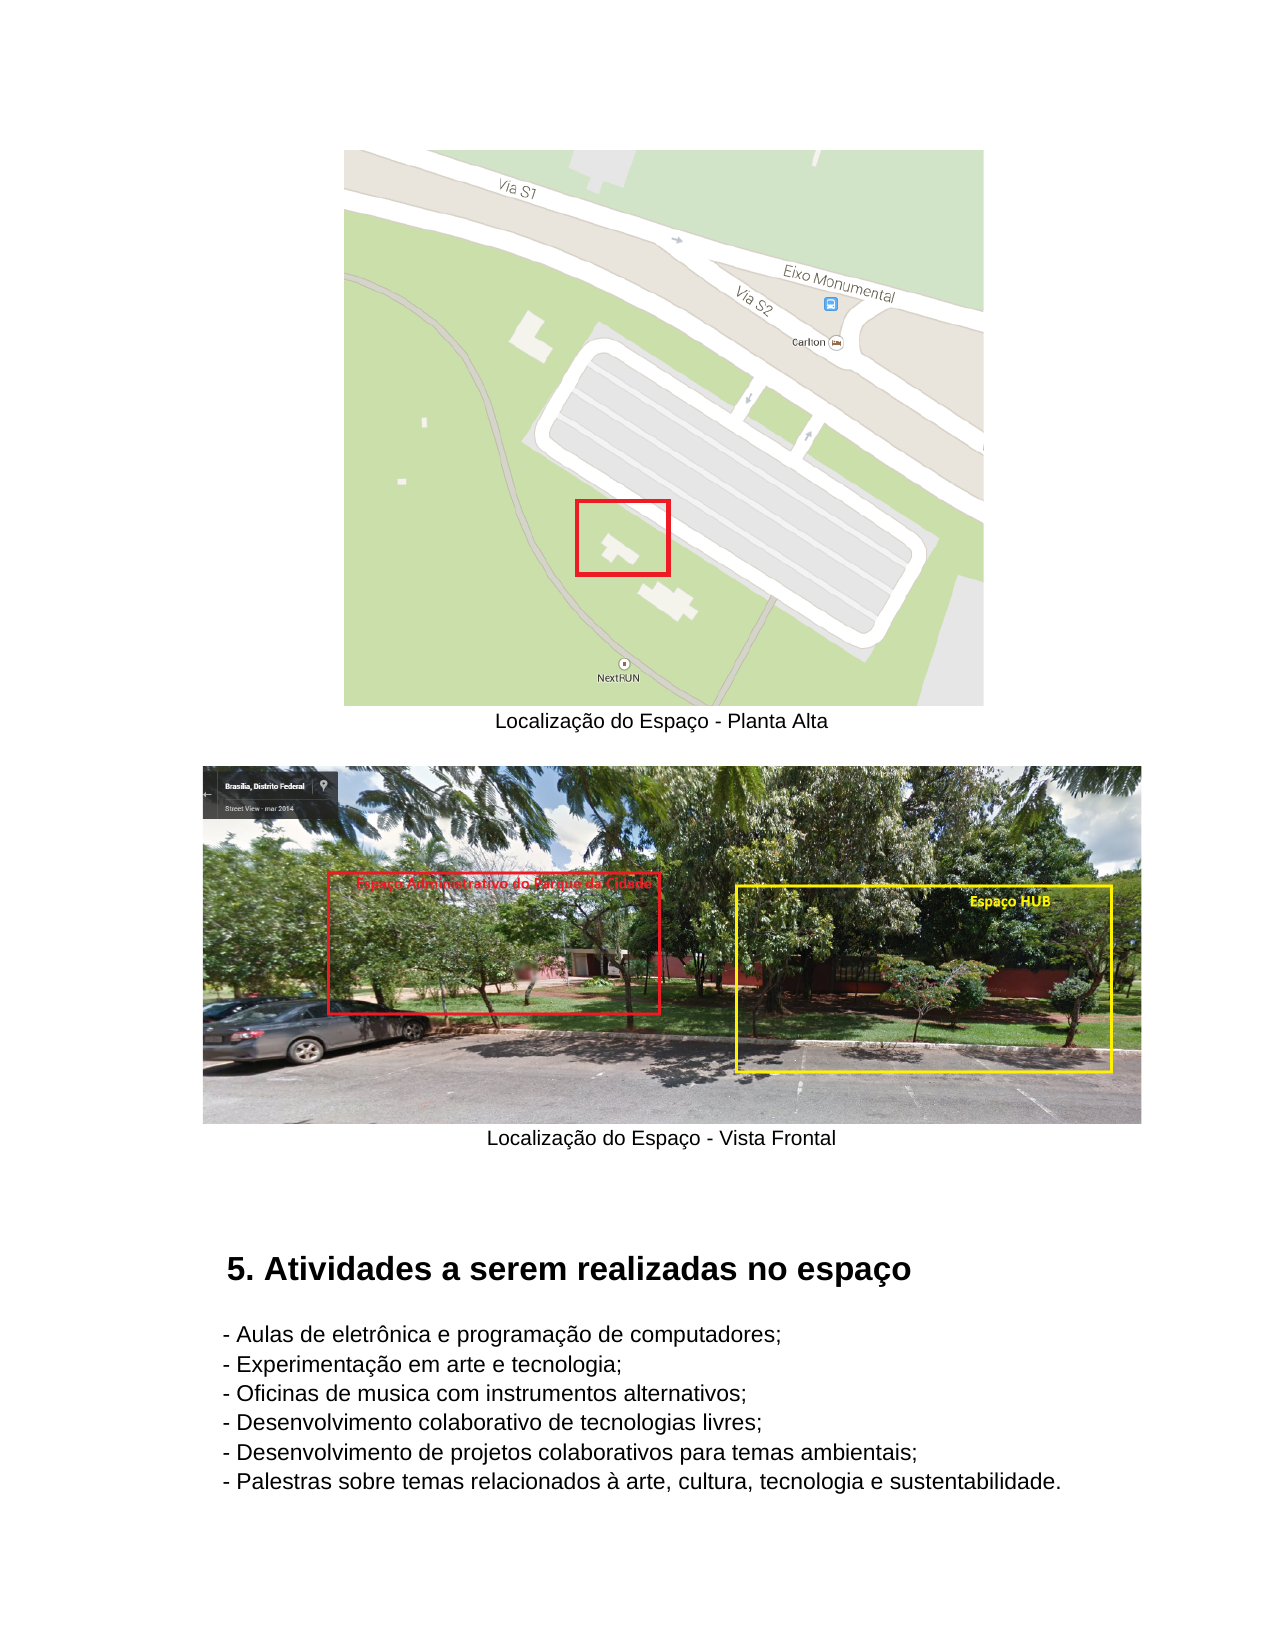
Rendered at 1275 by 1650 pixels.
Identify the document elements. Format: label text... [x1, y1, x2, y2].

picture [202, 766, 1142, 1124]
list - Desenvolvimento de projetos colaborativos para temas ambientais; [222, 1439, 1125, 1465]
list - Oficinas de musica com instrumentos alternativos; [222, 1381, 1125, 1406]
text Localização do Espaço - Planta Alta [150, 710, 1125, 733]
picture [344, 150, 984, 706]
list - Experimentação em arte e tecnologia; [222, 1351, 1125, 1377]
text 5. Atividades a serem realizadas no espaço [150, 1250, 1125, 1287]
list - Palestras sobre temas relacionados à arte, cultura, tecnologia e sustentabilidade. [222, 1469, 1125, 1494]
text Localização do Espaço - Vista Frontal [150, 1127, 1125, 1150]
list - Desenvolvimento colaborativo de tecnologias livres; [222, 1410, 1125, 1436]
list - Aulas de eletrônica e programação de computadores; [222, 1322, 1125, 1348]
